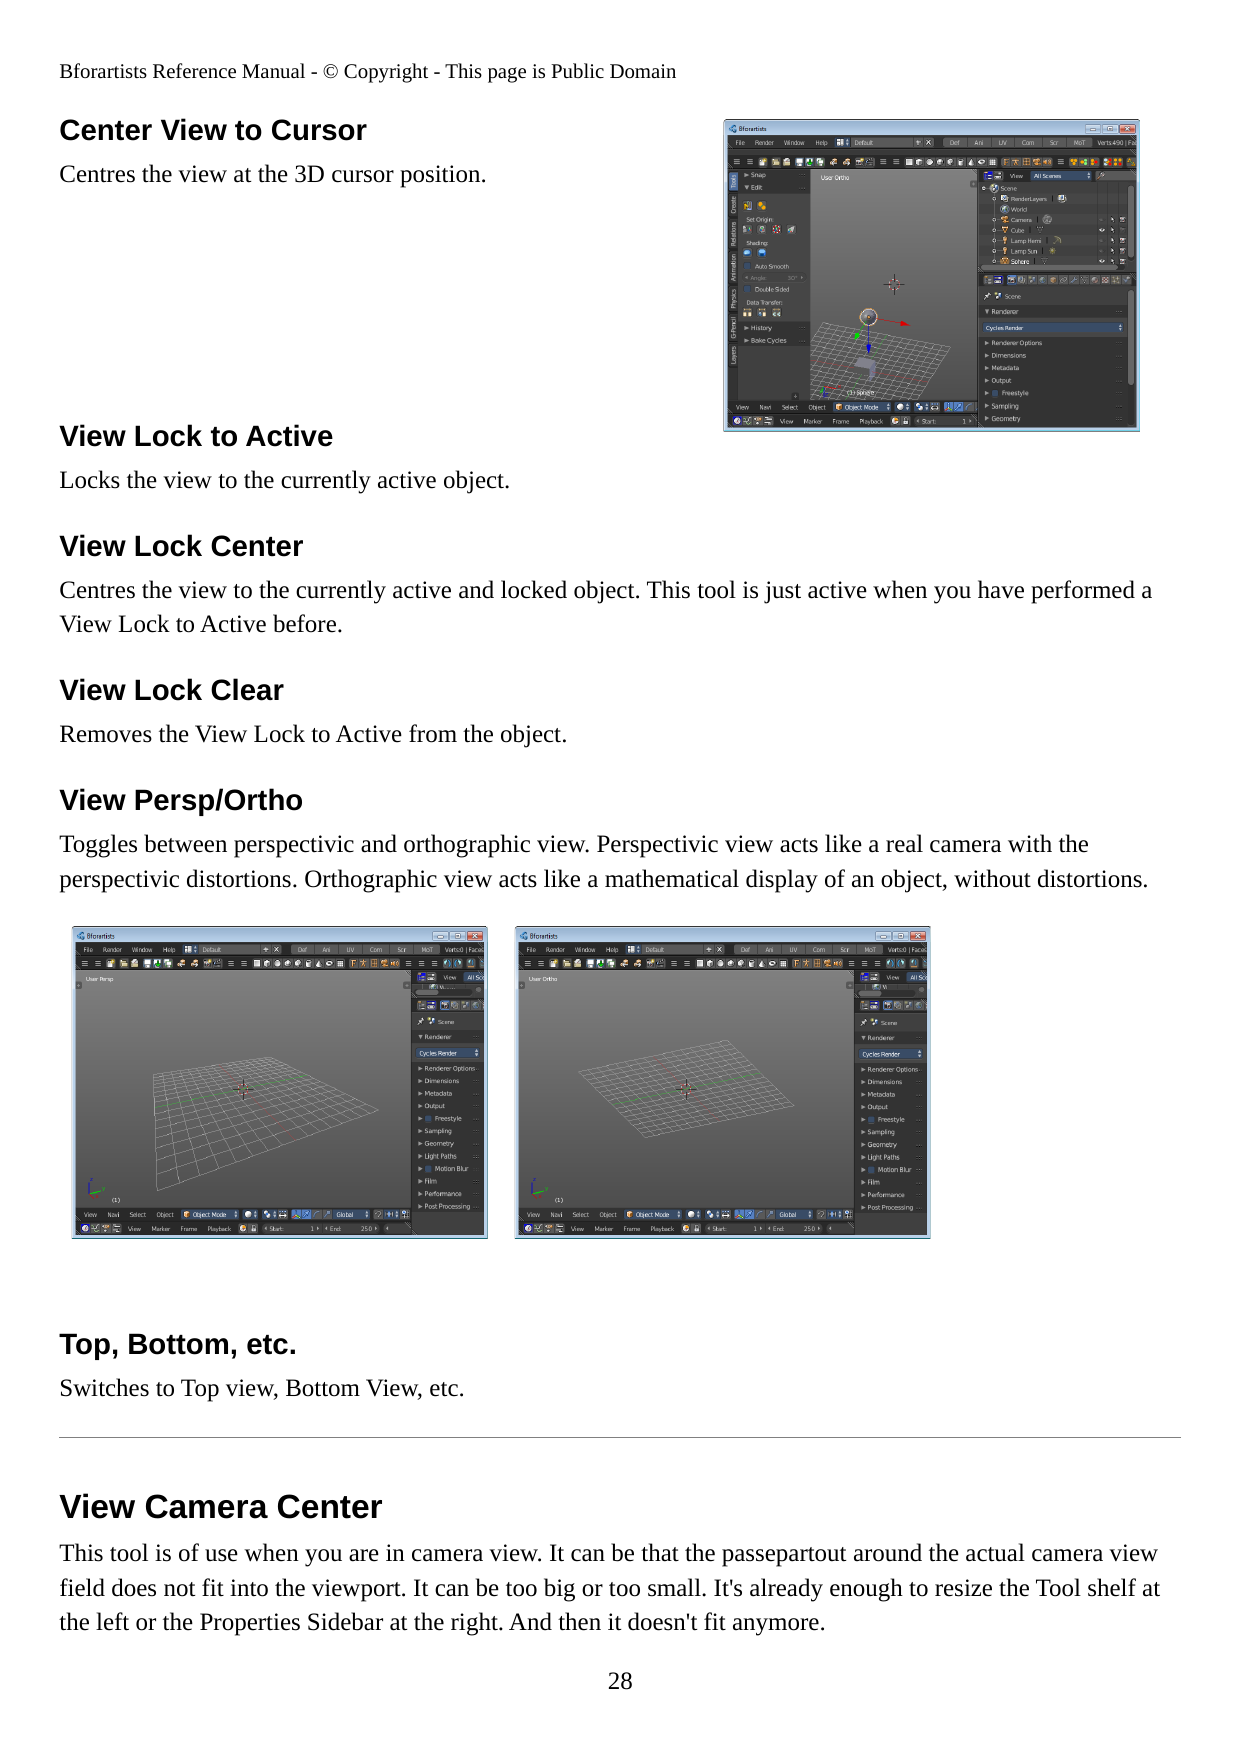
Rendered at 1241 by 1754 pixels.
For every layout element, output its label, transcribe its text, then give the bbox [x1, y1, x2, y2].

text [1140, 159, 1181, 188]
text Centres the view to the currently active and locked object. This tool is just active when you have performed a View Lock to Active before. [59, 575, 1181, 638]
picture [71, 926, 488, 1239]
picture [514, 926, 931, 1239]
text Locks the view to the currently active object. [59, 465, 1181, 494]
subtitle Center View to Cursor [59, 113, 1181, 146]
text Toggles between perspectivic and orthographic view. Perspectivic view acts like a real camera with the perspectivic distortions. Orthographic view acts like a mathematical display of an object, without distortions. [59, 829, 1181, 892]
subtitle Top, Bottom, etc. [59, 1327, 1181, 1361]
subtitle View Lock Center [59, 529, 1181, 562]
subtitle View Persp/Ortho [59, 783, 1181, 817]
subtitle View Lock Clear [59, 673, 1181, 707]
text Switches to Top view, Bottom View, etc. [59, 1373, 1181, 1402]
picture [723, 119, 1140, 432]
subtitle View Lock to Active [59, 419, 1181, 452]
subtitle View Camera Center [59, 1487, 1181, 1526]
text Removes the View Lock to Active from the object. [59, 719, 1181, 748]
text Centres the view at the 3D cursor position. [59, 159, 723, 188]
text This tool is of use when you are in camera view. It can be that the passepartout around the actual camera view field does not fit into the viewport. It can be too big or too small. It's already enough to resize the Tool shelf at the left or the Properties Sidebar at the right. And then it doesn't fit anymore. [59, 1538, 1181, 1636]
